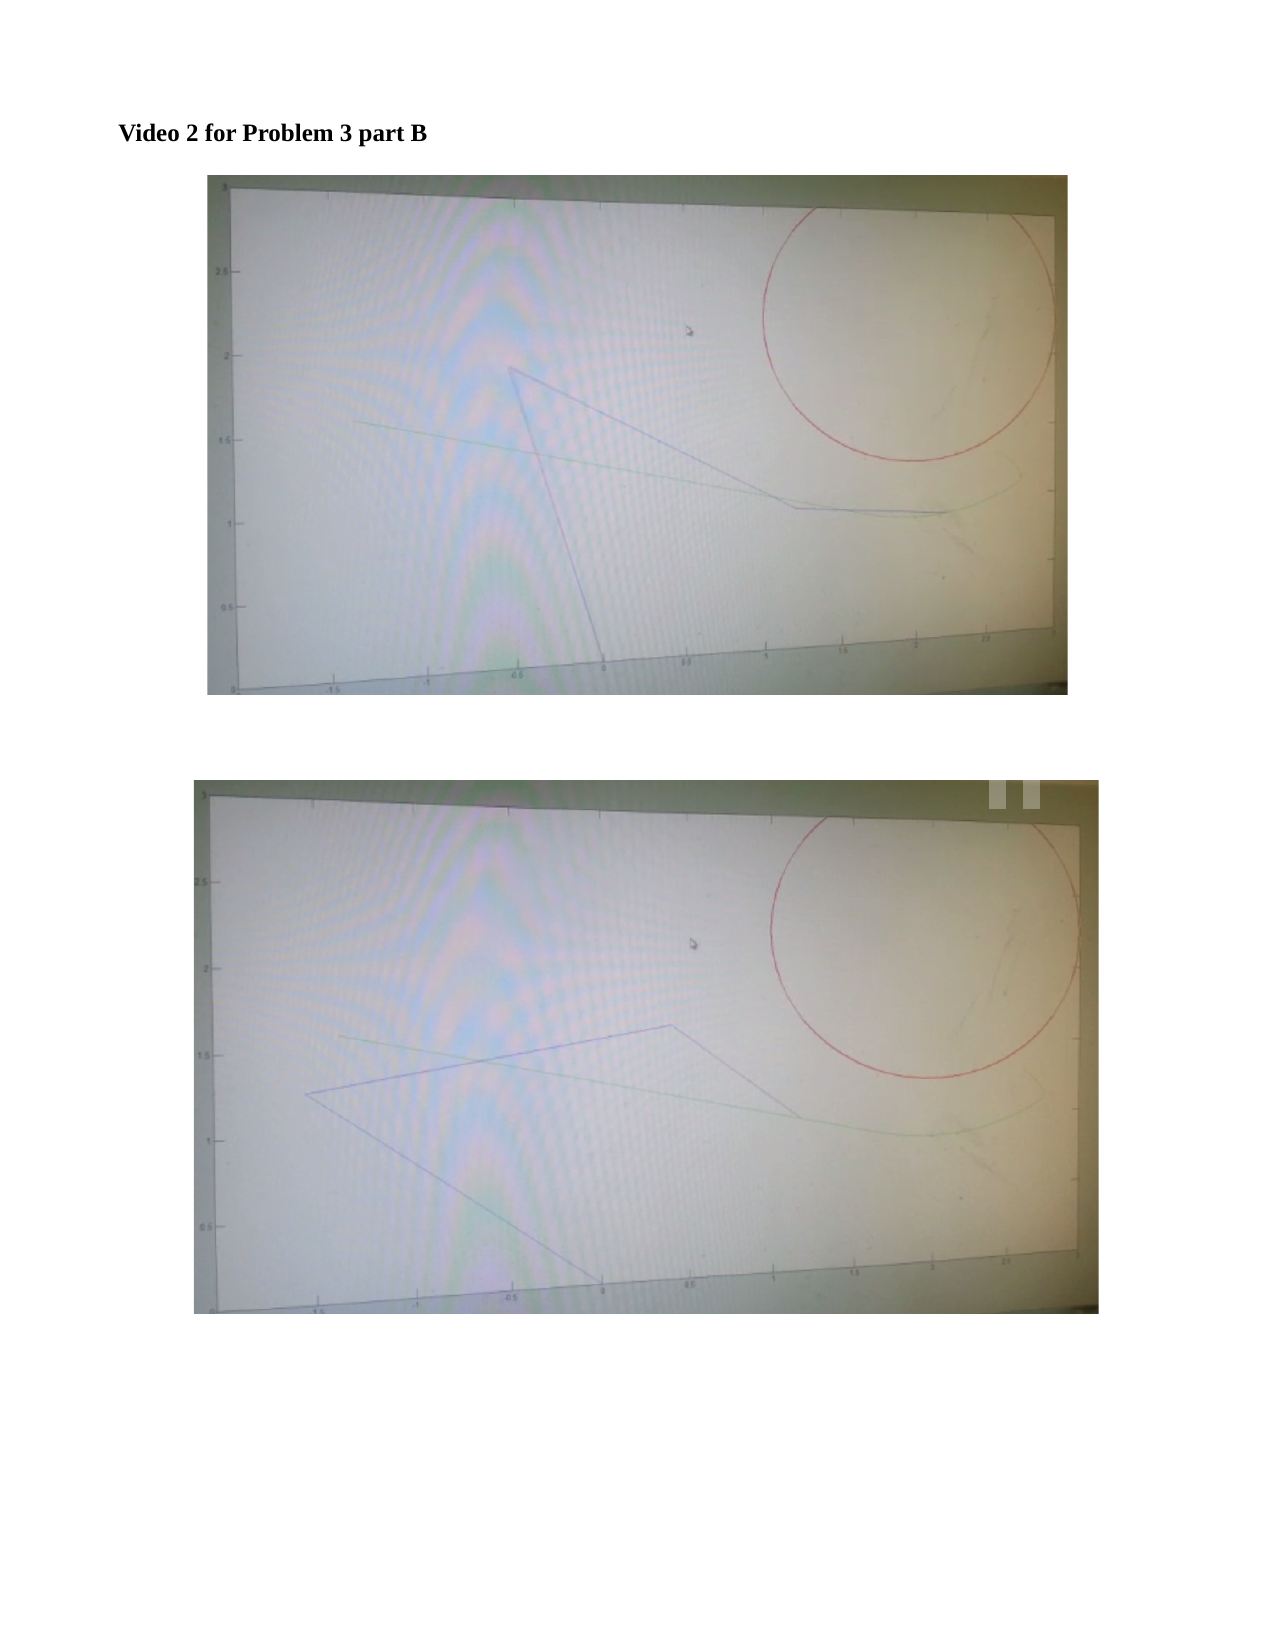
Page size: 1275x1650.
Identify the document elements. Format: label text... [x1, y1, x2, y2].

text Video 2 for Problem 3 part B [118, 118, 1157, 147]
picture [207, 175, 1068, 695]
picture [193, 780, 1099, 1314]
